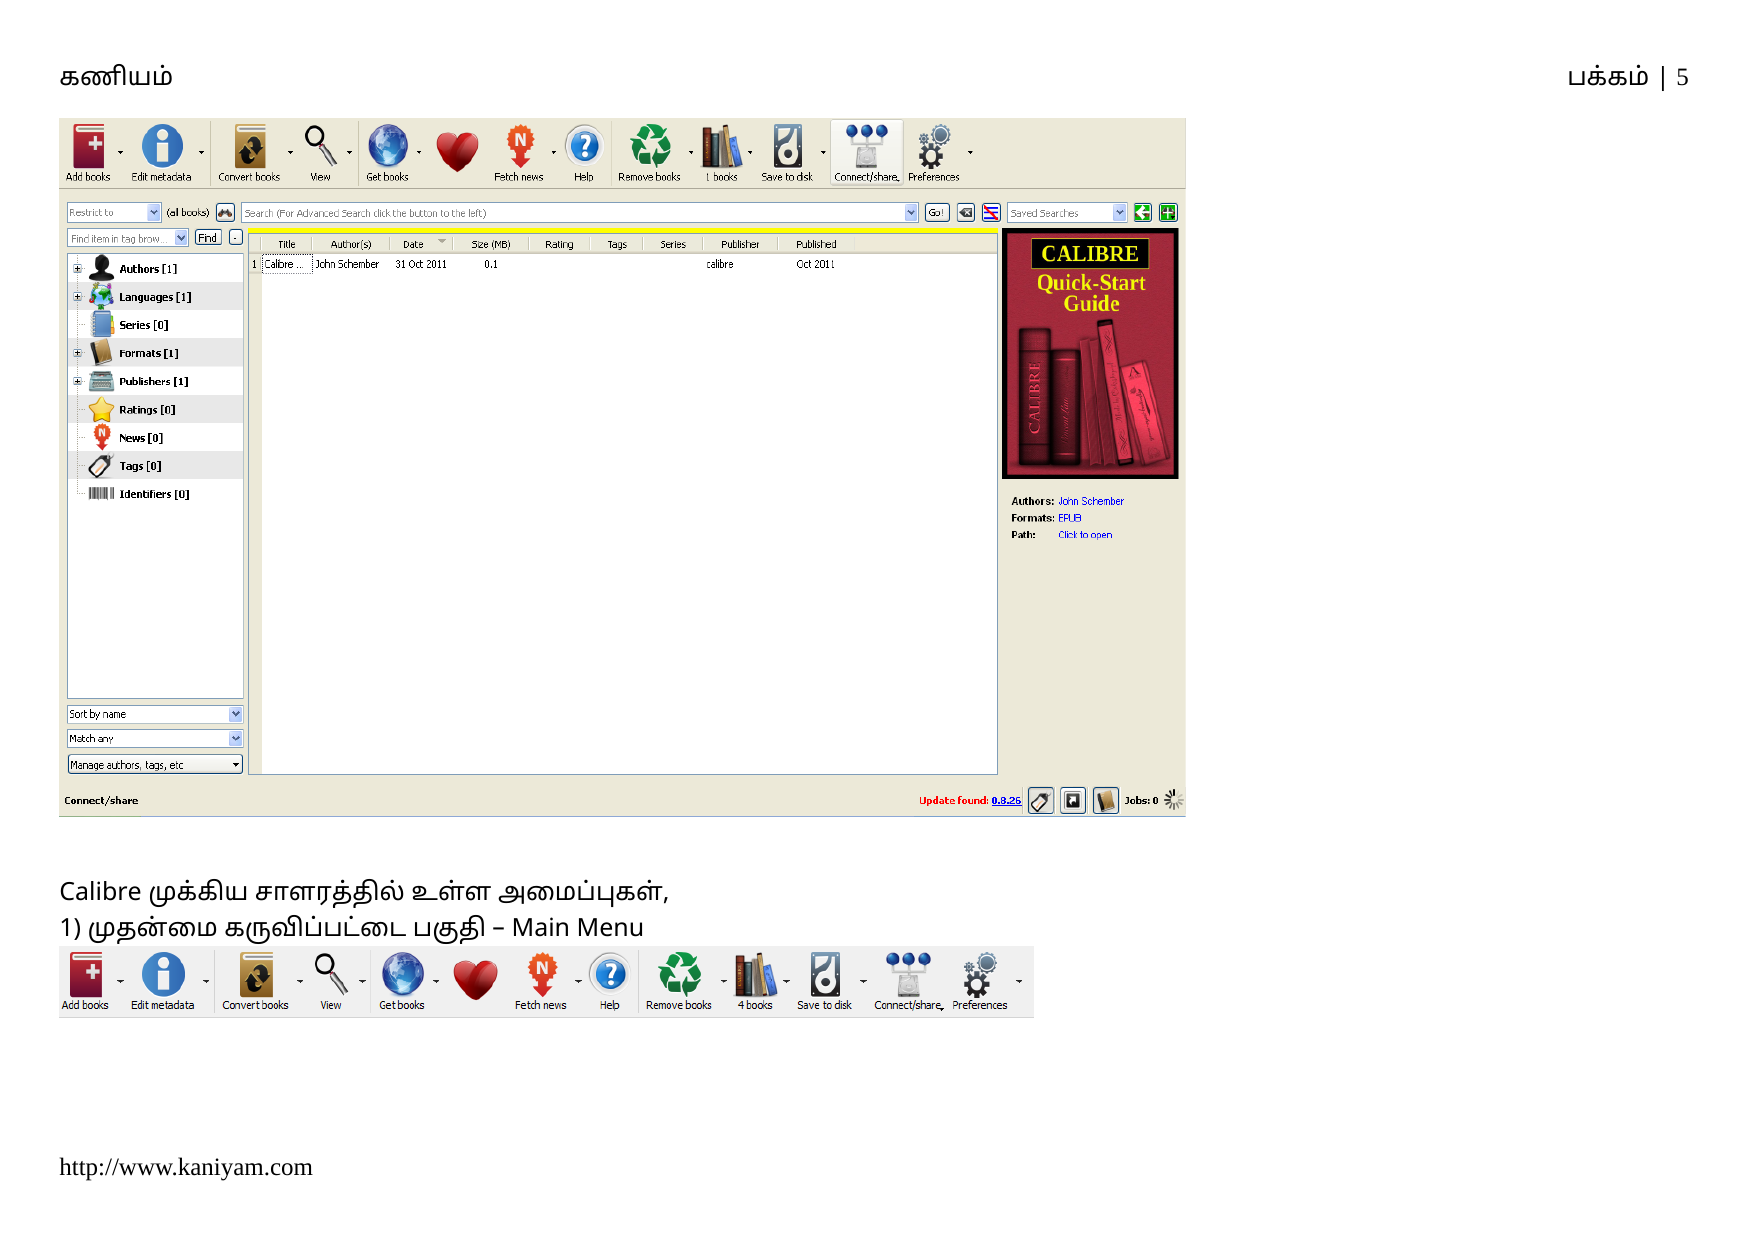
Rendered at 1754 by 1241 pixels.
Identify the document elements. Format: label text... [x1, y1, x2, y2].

text Calibre முக்கிய சாளரத்தில் உள்ள அமைப்புகள், 1) முதன்மை கருவிப்பட்டை பகுதி – Main Menu [59, 874, 1695, 946]
picture [59, 118, 1186, 817]
picture [59, 946, 1034, 1018]
text [1186, 118, 1695, 816]
